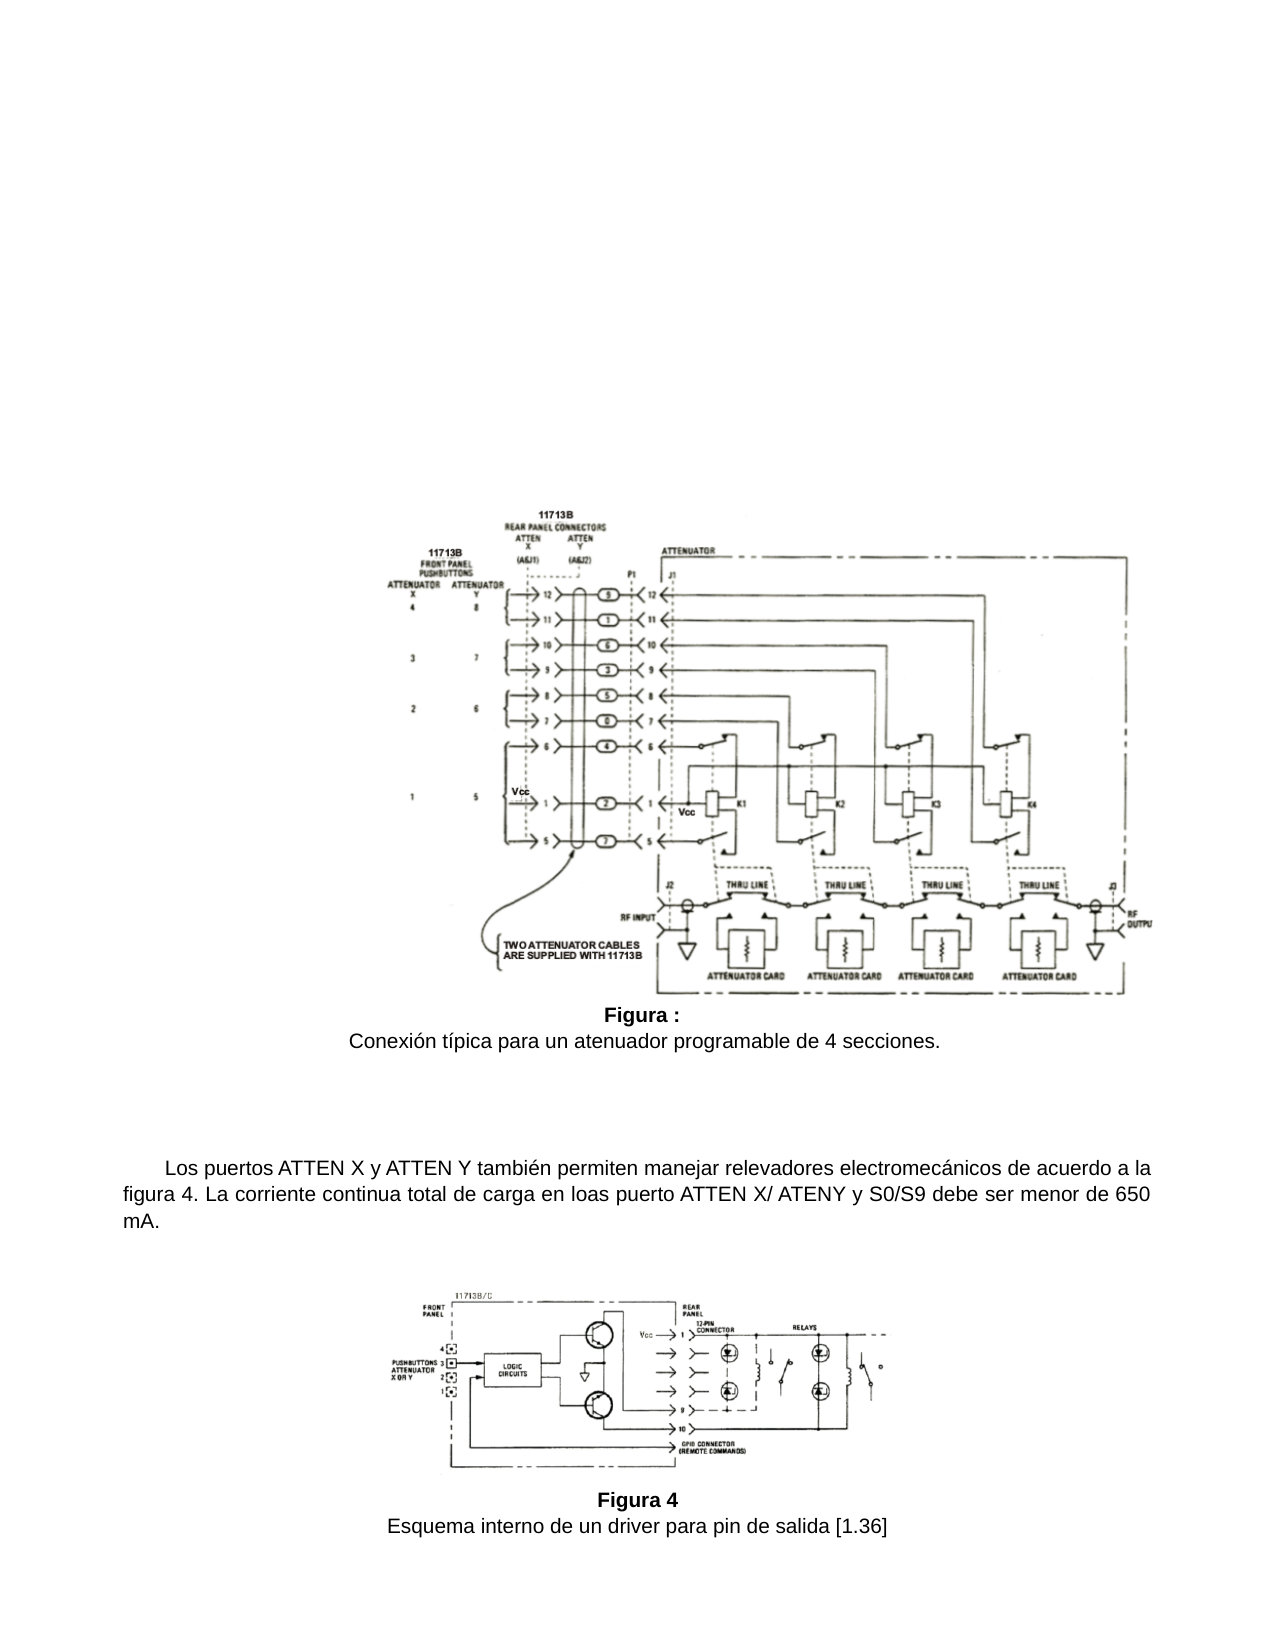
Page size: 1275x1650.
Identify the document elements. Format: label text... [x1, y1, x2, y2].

picture [380, 493, 1153, 1004]
text Esquema interno de un driver para pin de salida [1.36] [376, 1514, 898, 1538]
text Los puertos ATTEN X y ATTEN Y también permiten manejar relevadores electromecánicos de acuerdo a la figura 4. La corriente continua total de carga en loas puerto ATTEN X/ ATENY y S0/S9 debe ser menor de 650 mA. [123, 574, 1161, 1233]
picture [376, 1255, 899, 1488]
text Figura 4 [376, 1488, 898, 1512]
text Conexión típica para un atenuador programable de 4 secciones. [128, 1029, 1161, 1053]
text Figura : [128, 577, 1161, 1027]
